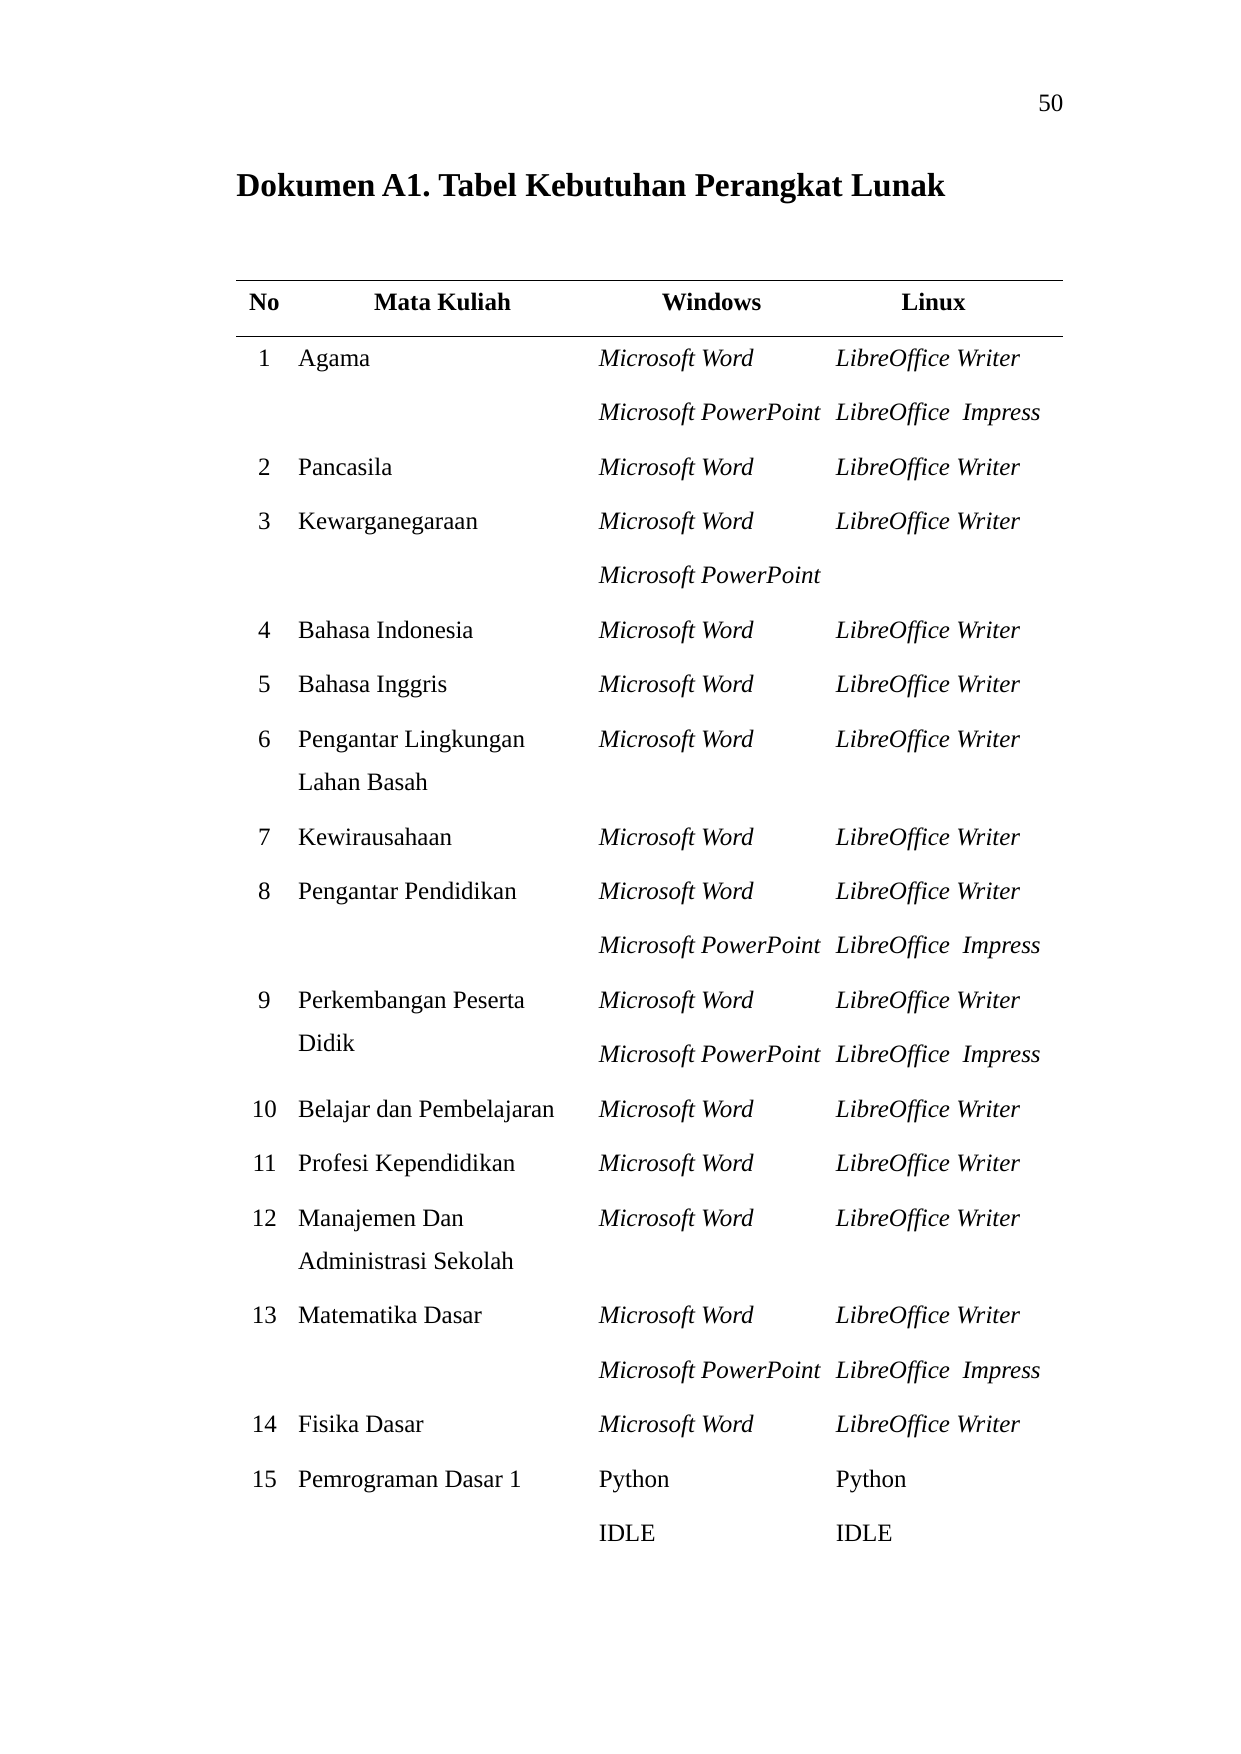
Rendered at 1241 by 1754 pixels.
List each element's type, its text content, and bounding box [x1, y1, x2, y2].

table_cell LibreOffice Writer [830, 500, 1063, 555]
table_cell Pengantar Lingkungan Lahan Basah [292, 718, 593, 816]
table_cell Pengantar Pendidikan [292, 870, 593, 979]
table_cell Python [830, 1458, 1063, 1513]
text Dokumen A1. Tabel Kebutuhan Perangkat Lunak [236, 165, 1063, 204]
table_cell 14 [236, 1404, 292, 1458]
table_cell Belajar dan Pembelajaran [292, 1088, 593, 1143]
table_cell LibreOffice Writer [830, 1197, 1063, 1295]
table_cell Matematika Dasar [292, 1295, 593, 1404]
table_cell 1 [236, 337, 292, 446]
table_cell Manajemen Dan Administrasi Sekolah [292, 1197, 593, 1295]
table_cell Microsoft PowerPoint [593, 925, 830, 979]
table_cell Profesi Kependidikan [292, 1143, 593, 1197]
table_cell [830, 555, 1063, 609]
table_cell Bahasa Indonesia [292, 609, 593, 664]
table_cell LibreOffice Impress [830, 1034, 1063, 1088]
table_cell Microsoft Word [593, 500, 830, 555]
table_cell LibreOffice Writer [830, 1143, 1063, 1197]
table_cell LibreOffice Impress [830, 1349, 1063, 1404]
table_cell Microsoft PowerPoint [593, 391, 830, 446]
table_cell LibreOffice Writer [830, 816, 1063, 870]
table_header Mata Kuliah [292, 281, 593, 336]
table_cell Microsoft Word [593, 718, 830, 816]
table_cell Microsoft Word [593, 870, 830, 925]
table_cell 13 [236, 1295, 292, 1404]
table_cell LibreOffice Writer [830, 609, 1063, 664]
table_cell LibreOffice Writer [830, 1088, 1063, 1143]
table_cell Microsoft Word [593, 1404, 830, 1458]
table_cell IDLE [830, 1513, 1063, 1567]
table_cell LibreOffice Writer [830, 1295, 1063, 1349]
table_header Windows [593, 281, 830, 336]
table_cell 12 [236, 1197, 292, 1295]
table_cell LibreOffice Writer [830, 1404, 1063, 1458]
table_cell 10 [236, 1088, 292, 1143]
table_cell 3 [236, 500, 292, 609]
table_cell Kewirausahaan [292, 816, 593, 870]
table_cell Microsoft Word [593, 1197, 830, 1295]
table_cell 8 [236, 870, 292, 979]
table_cell LibreOffice Writer [830, 664, 1063, 718]
table_cell 5 [236, 664, 292, 718]
table_cell Kewarganegaraan [292, 500, 593, 609]
table_cell Microsoft Word [593, 979, 830, 1034]
table_cell IDLE [593, 1513, 830, 1567]
table_cell 7 [236, 816, 292, 870]
table_cell Agama [292, 337, 593, 446]
table_cell Microsoft PowerPoint [593, 1034, 830, 1088]
table_cell LibreOffice Writer [830, 337, 1063, 391]
table_cell 4 [236, 609, 292, 664]
table_cell Python [593, 1458, 830, 1513]
table_cell Microsoft PowerPoint [593, 555, 830, 609]
table_header No [236, 281, 292, 336]
table_cell Microsoft Word [593, 1143, 830, 1197]
table_cell Microsoft Word [593, 446, 830, 500]
table_cell 11 [236, 1143, 292, 1197]
table_cell 15 [236, 1458, 292, 1567]
table_cell 6 [236, 718, 292, 816]
table_cell Microsoft Word [593, 337, 830, 391]
table_cell Bahasa Inggris [292, 664, 593, 718]
table_cell 9 [236, 979, 292, 1088]
table_cell LibreOffice Writer [830, 979, 1063, 1034]
table_cell Microsoft Word [593, 1295, 830, 1349]
table_cell Microsoft Word [593, 816, 830, 870]
table_cell LibreOffice Impress [830, 391, 1063, 446]
table_header Linux [830, 281, 1063, 336]
table_cell Microsoft Word [593, 664, 830, 718]
table_cell LibreOffice Impress [830, 925, 1063, 979]
table_cell Fisika Dasar [292, 1404, 593, 1458]
table_cell Pemrograman Dasar 1 [292, 1458, 593, 1567]
table_cell Microsoft PowerPoint [593, 1349, 830, 1404]
table_cell LibreOffice Writer [830, 870, 1063, 925]
table_cell Microsoft Word [593, 1088, 830, 1143]
table_cell Pancasila [292, 446, 593, 500]
table_cell Microsoft Word [593, 609, 830, 664]
table_cell Perkembangan Peserta Didik [292, 979, 593, 1088]
table_cell LibreOffice Writer [830, 446, 1063, 500]
table_cell 2 [236, 446, 292, 500]
table_cell LibreOffice Writer [830, 718, 1063, 816]
